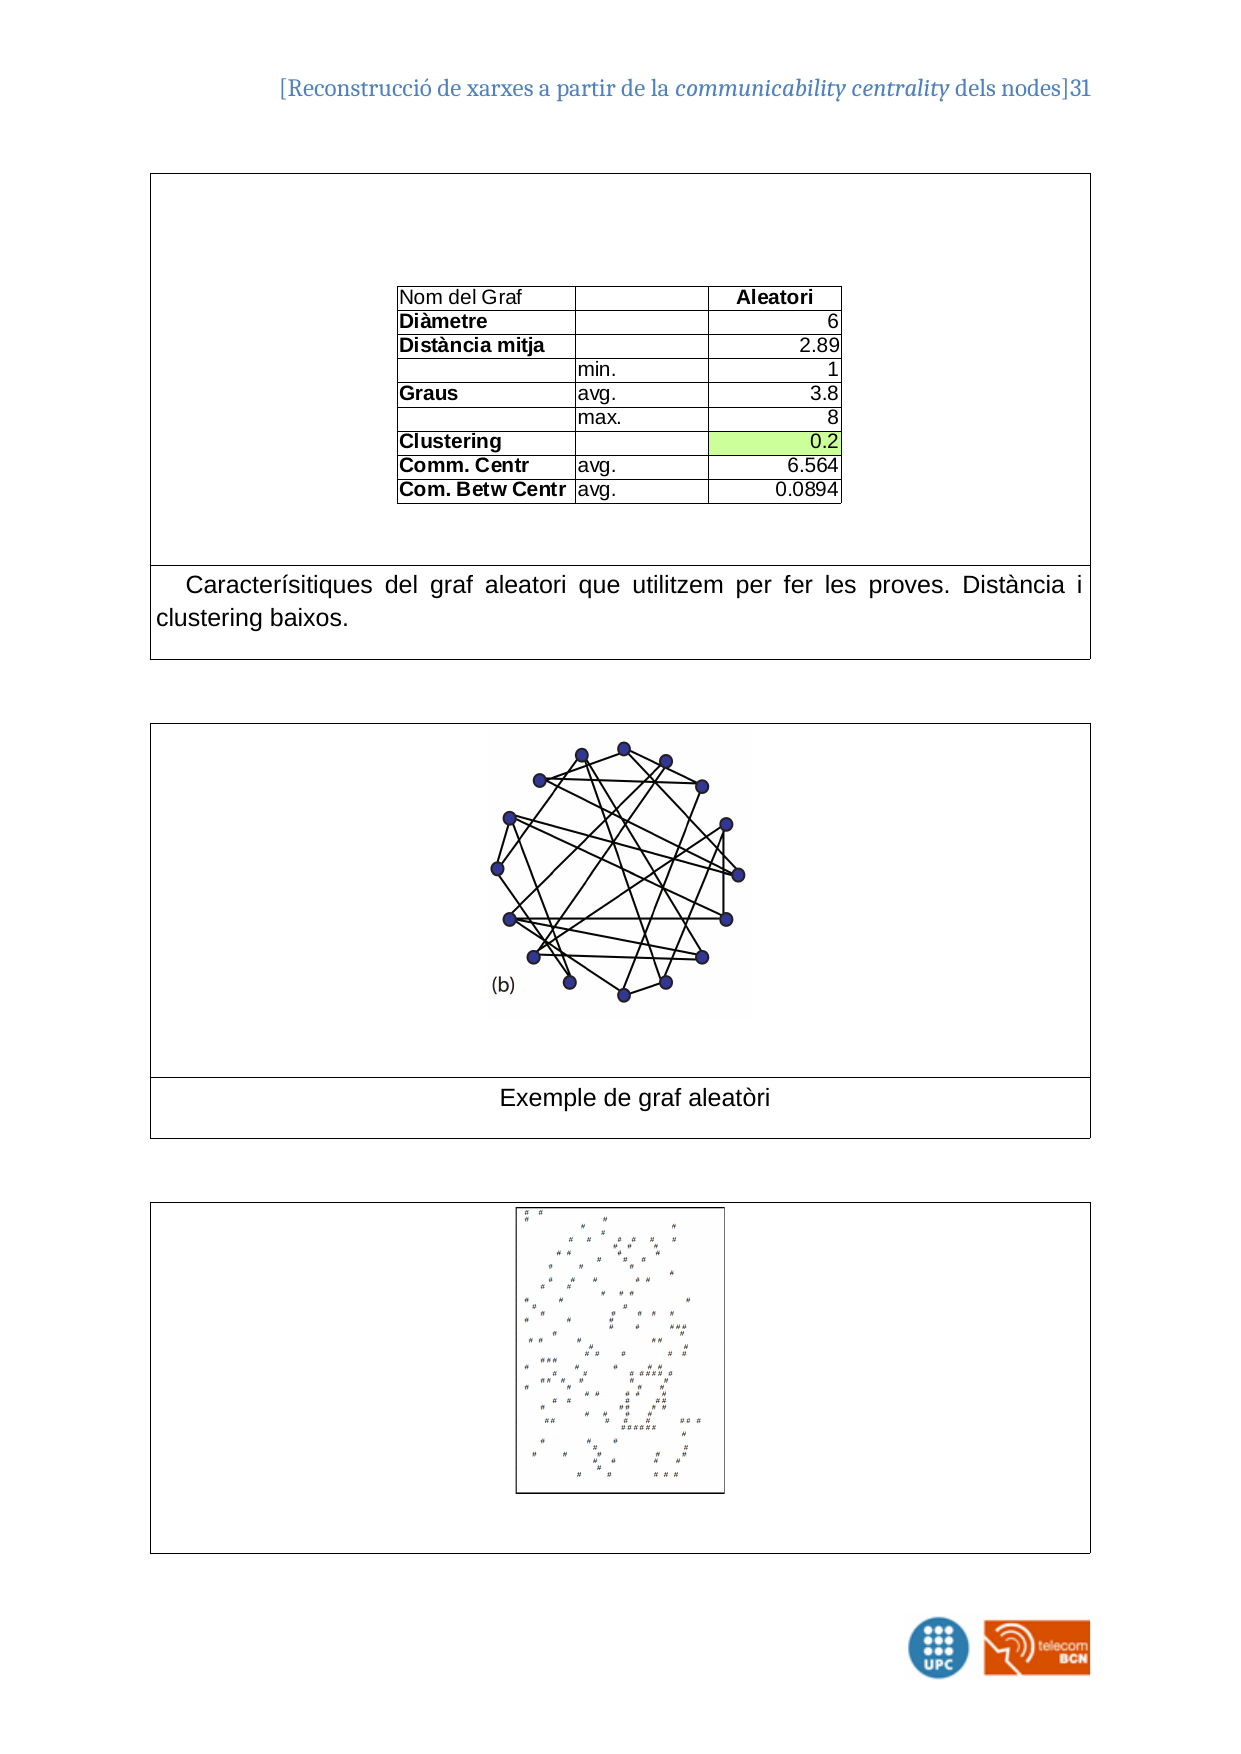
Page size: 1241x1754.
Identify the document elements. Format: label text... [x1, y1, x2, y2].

picture [515, 1207, 725, 1494]
table_header [151, 1203, 1090, 1207]
table_header [725, 1208, 1090, 1493]
table_header [151, 174, 1090, 564]
table_header [151, 1208, 515, 1493]
table_header [151, 724, 1090, 1077]
table_header [151, 1494, 1090, 1553]
table_cell Exemple de graf aleatòri [151, 1078, 1090, 1138]
table_cell Caracterísitiques del graf aleatori que utilitzem per fer les proves. Distància i clustering baixos. [151, 566, 1090, 659]
picture [487, 728, 753, 1018]
picture [904, 1614, 1091, 1681]
